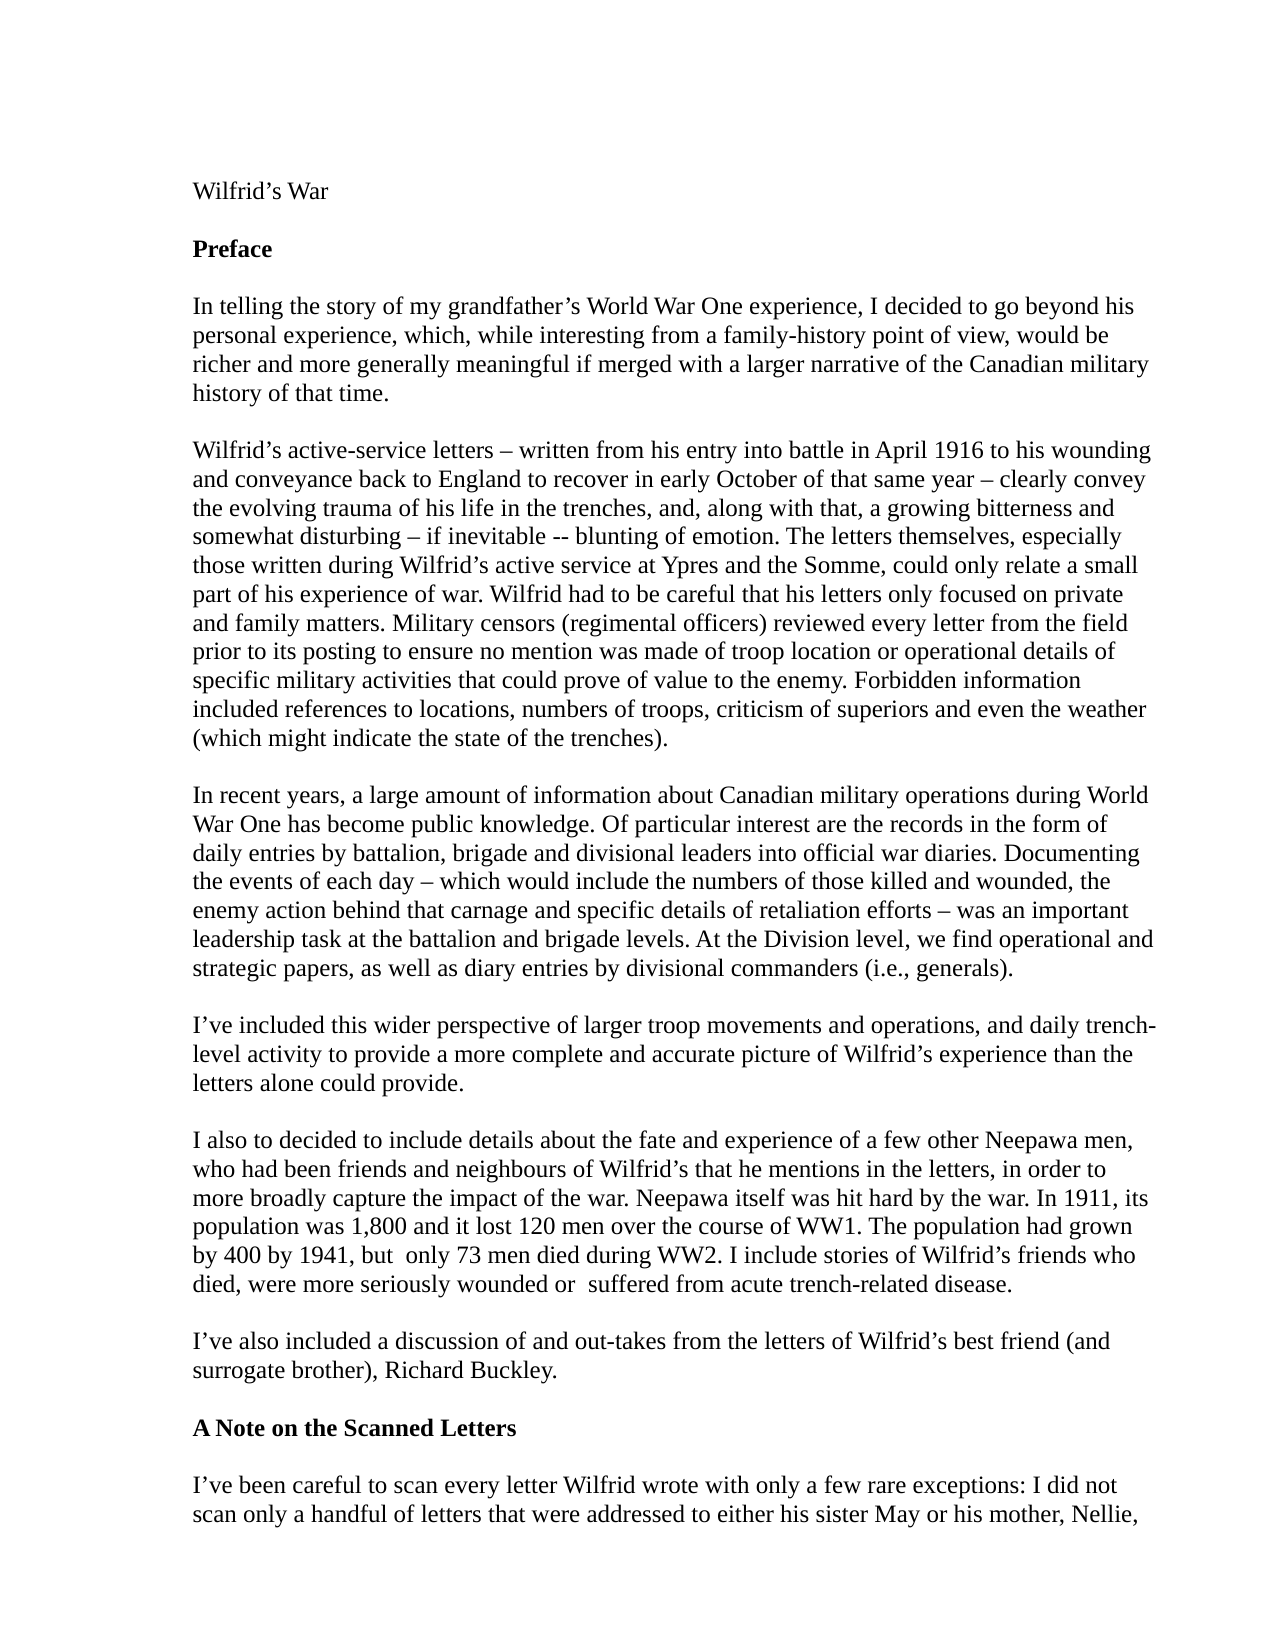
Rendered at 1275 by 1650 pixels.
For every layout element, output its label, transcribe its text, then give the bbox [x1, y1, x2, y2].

text A Note on the Scanned Letters [192, 1413, 1158, 1441]
text I’ve also included a discussion of and out-takes from the letters of Wilfrid’s best friend (and surrogate brother), Richard Buckley. [192, 1326, 1158, 1384]
text Preface [192, 234, 1158, 263]
text In recent years, a large amount of information about Canadian military operations during World War One has become public knowledge. Of particular interest are the records in the form of daily entries by battalion, brigade and divisional leaders into official war diaries. Documenting the events of each day – which would include the numbers of those killed and wounded, the enemy action behind that carnage and specific details of retaliation efforts – was an important leadership task at the battalion and brigade levels. At the Division level, we find operational and strategic papers, as well as diary entries by divisional commanders (i.e., generals). [192, 780, 1158, 981]
text Wilfrid’s active-service letters – written from his entry into battle in April 1916 to his wounding and conveyance back to England to recover in early October of that same year – clearly convey the evolving trauma of his life in the trenches, and, along with that, a growing bitterness and somewhat disturbing – if inevitable -- blunting of emotion. The letters themselves, especially those written during Wilfrid’s active service at Ypres and the Somme, could only relate a small part of his experience of war. Wilfrid had to be careful that his letters only focused on private and family matters. Military censors (regimental officers) reviewed every letter from the field prior to its posting to ensure no mention was made of troop location or operational details of specific military activities that could prove of value to the enemy. Forbidden information included references to locations, numbers of troops, criticism of superiors and even the weather (which might indicate the state of the trenches). [192, 435, 1158, 751]
text In telling the story of my grandfather’s World War One experience, I decided to go beyond his personal experience, which, while interesting from a family-history point of view, would be richer and more generally meaningful if merged with a larger narrative of the Canadian military history of that time. [192, 291, 1158, 406]
text Wilfrid’s War [192, 176, 1158, 205]
text I also to decided to include details about the fate and experience of a few other Neepawa men, who had been friends and neighbours of Wilfrid’s that he mentions in the letters, in order to more broadly capture the impact of the war. Neepawa itself was hit hard by the war. In 1911, its population was 1,800 and it lost 120 men over the course of WW1. The population had grown by 400 by 1941, but only 73 men died during WW2. I include stories of Wilfrid’s friends who died, were more seriously wounded or suffered from acute trench-related disease. [192, 1125, 1158, 1298]
text I’ve been careful to scan every letter Wilfrid wrote with only a few rare exceptions: I did not scan only a handful of letters that were addressed to either his sister May or his mother, Nellie, [192, 1470, 1158, 1528]
text I’ve included this wider perspective of larger troop movements and operations, and daily trench-level activity to provide a more complete and accurate picture of Wilfrid’s experience than the letters alone could provide. [192, 1010, 1158, 1096]
